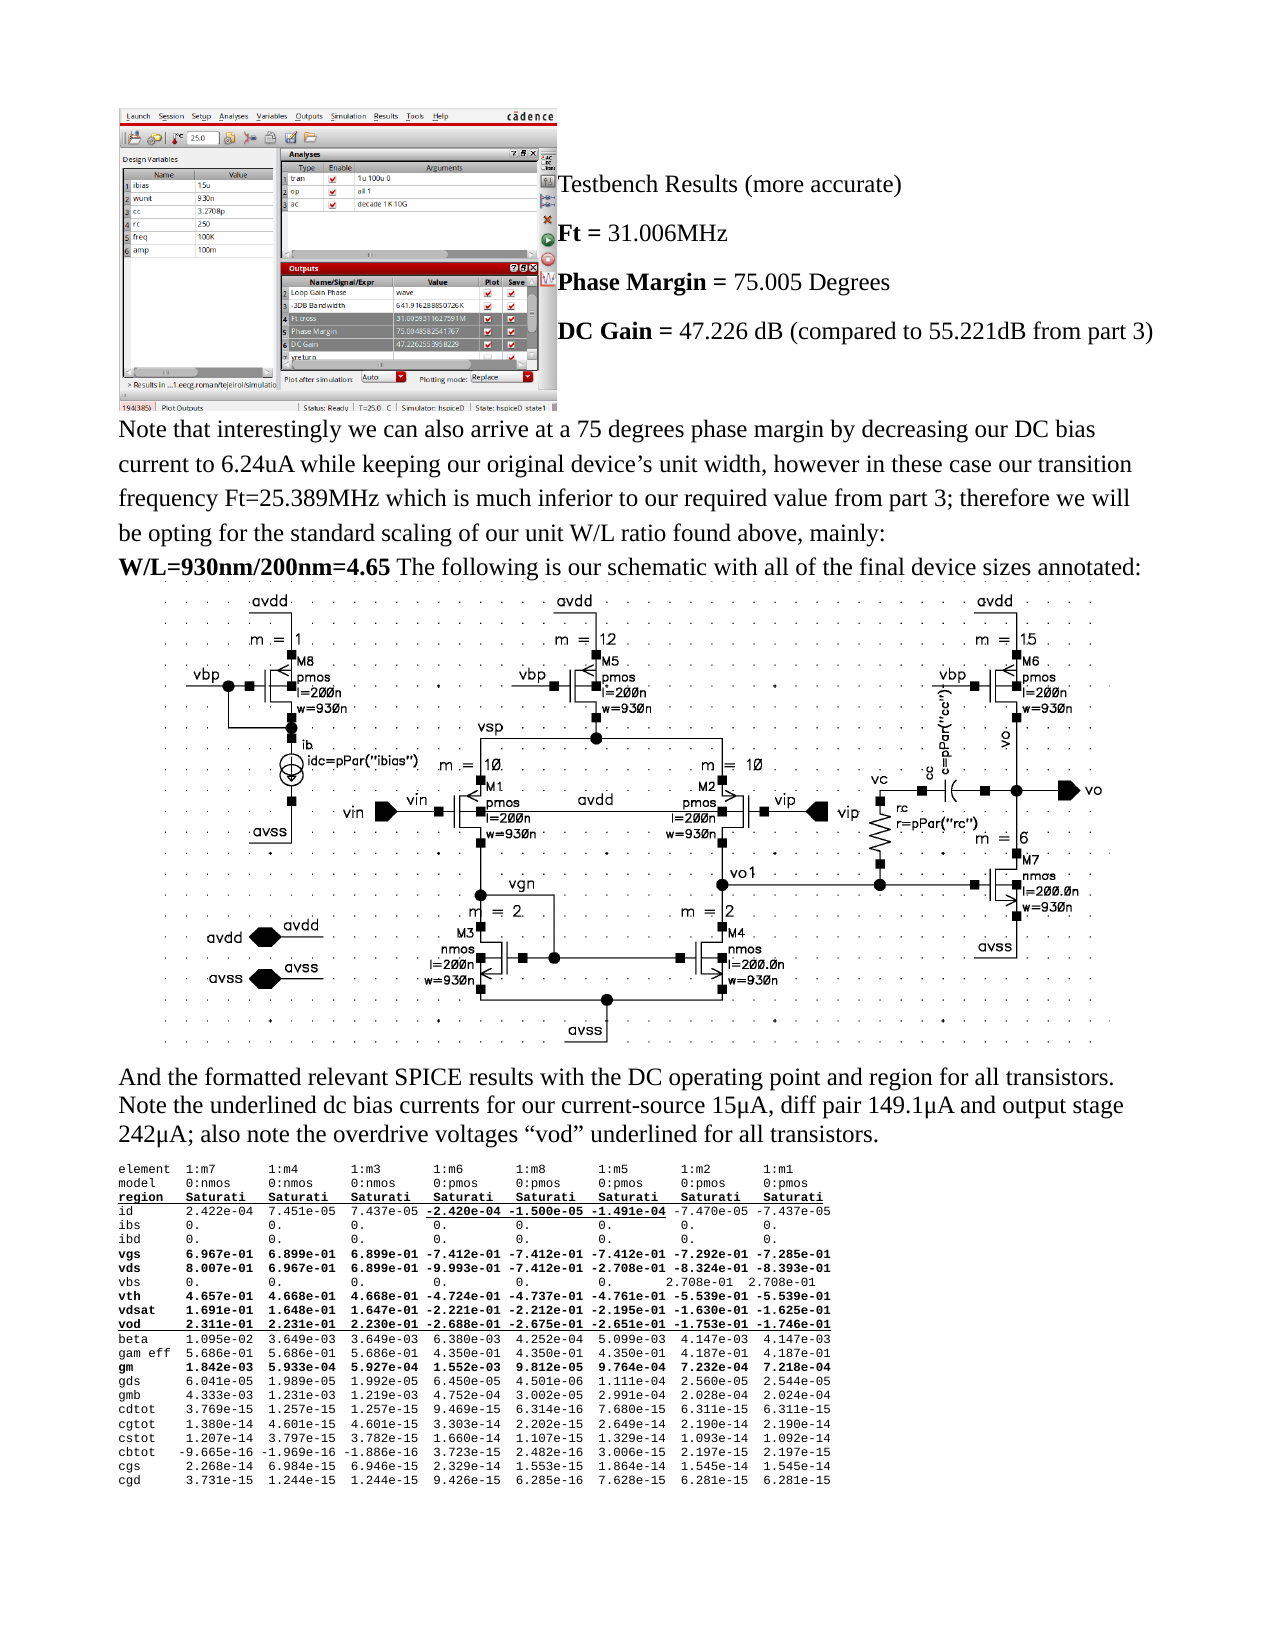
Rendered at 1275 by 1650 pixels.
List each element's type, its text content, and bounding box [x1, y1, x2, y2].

text Note that interestingly we can also arrive at a 75 degrees phase margin by decreasing our DC bias current to 6.24uA while keeping our original device’s unit width, however in these case our transition frequency Ft=25.389MHz which is much inferior to our required value from part 3; therefore we will be opting for the standard scaling of our unit W/L ratio found above, mainly: W/L=930nm/200nm=4.65 The following is our schematic with all of the final device sizes annotated: [118, 414, 1157, 581]
text vod 2.311e-01 2.231e-01 2.230e-01 -2.688e-01 -2.675e-01 -2.651e-01 -1.753e-01 -1.746e-01 [118, 1318, 1157, 1333]
text cgd 3.731e-15 1.244e-15 1.244e-15 9.426e-15 6.285e-16 7.628e-15 6.281e-15 6.281e-15 [118, 1474, 1157, 1488]
picture [165, 581, 1110, 1062]
text region Saturati Saturati Saturati Saturati Saturati Saturati Saturati Saturati [118, 1191, 1157, 1205]
text cstot 1.207e-14 3.797e-15 3.782e-15 1.660e-14 1.107e-15 1.329e-14 1.093e-14 1.092e-14 [118, 1432, 1157, 1446]
text And the formatted relevant SPICE results with the DC operating point and region for all transistors. Note the underlined dc bias currents for our current-source 15μA, diff pair 149.1μA and output stage 242μA; also note the overdrive voltages “vod” underlined for all transistors. [118, 602, 1157, 1148]
text element 1:m7 1:m4 1:m3 1:m6 1:m8 1:m5 1:m2 1:m1 [118, 1163, 1157, 1177]
text Testbench Results (more accurate) [558, 169, 1157, 198]
text Phase Margin = 75.005 Degrees [558, 267, 1157, 296]
text gm 1.842e-03 5.933e-04 5.927e-04 1.552e-03 9.812e-05 9.764e-04 7.232e-04 7.218e-04 [118, 1361, 1157, 1375]
text model 0:nmos 0:nmos 0:nmos 0:pmos 0:pmos 0:pmos 0:pmos 0:pmos [118, 1177, 1157, 1191]
picture [119, 108, 558, 411]
text vds 8.007e-01 6.967e-01 6.899e-01 -9.993e-01 -7.412e-01 -2.708e-01 -8.324e-01 -8.393e-01 [118, 1262, 1157, 1276]
text gds 6.041e-05 1.989e-05 1.992e-05 6.450e-05 4.501e-06 1.111e-04 2.560e-05 2.544e-05 [118, 1375, 1157, 1389]
text vdsat 1.691e-01 1.648e-01 1.647e-01 -2.221e-01 -2.212e-01 -2.195e-01 -1.630e-01 -1.625e-01 [118, 1304, 1157, 1318]
text gam eff 5.686e-01 5.686e-01 5.686e-01 4.350e-01 4.350e-01 4.350e-01 4.187e-01 4.187e-01 [118, 1347, 1157, 1361]
text id 2.422e-04 7.451e-05 7.437e-05 -2.420e-04 -1.500e-05 -1.491e-04 -7.470e-05 -7.437e-05 [118, 1205, 1157, 1219]
text Ft = 31.006MHz [558, 218, 1157, 247]
text vth 4.657e-01 4.668e-01 4.668e-01 -4.724e-01 -4.737e-01 -4.761e-01 -5.539e-01 -5.539e-01 [118, 1290, 1157, 1304]
text ibs 0. 0. 0. 0. 0. 0. 0. 0. [118, 1219, 1157, 1233]
text gmb 4.333e-03 1.231e-03 1.219e-03 4.752e-04 3.002e-05 2.991e-04 2.028e-04 2.024e-04 [118, 1389, 1157, 1403]
text ibd 0. 0. 0. 0. 0. 0. 0. 0. [118, 1233, 1157, 1248]
text beta 1.095e-02 3.649e-03 3.649e-03 6.380e-03 4.252e-04 5.099e-03 4.147e-03 4.147e-03 [118, 1333, 1157, 1347]
text DC Gain = 47.226 dB (compared to 55.221dB from part 3) [558, 316, 1157, 345]
text vbs 0. 0. 0. 0. 0. 0. 2.708e-01 2.708e-01 [118, 1276, 1157, 1290]
text cgtot 1.380e-14 4.601e-15 4.601e-15 3.303e-14 2.202e-15 2.649e-14 2.190e-14 2.190e-14 [118, 1418, 1157, 1432]
text vgs 6.967e-01 6.899e-01 6.899e-01 -7.412e-01 -7.412e-01 -7.412e-01 -7.292e-01 -7.285e-01 [118, 1248, 1157, 1262]
text cbtot -9.665e-16 -1.969e-16 -1.886e-16 3.723e-15 2.482e-16 3.006e-15 2.197e-15 2.197e-15 [118, 1446, 1157, 1460]
text cgs 2.268e-14 6.984e-15 6.946e-15 2.329e-14 1.553e-15 1.864e-14 1.545e-14 1.545e-14 [118, 1460, 1157, 1474]
text cdtot 3.769e-15 1.257e-15 1.257e-15 9.469e-15 6.314e-16 7.680e-15 6.311e-15 6.311e-15 [118, 1403, 1157, 1418]
